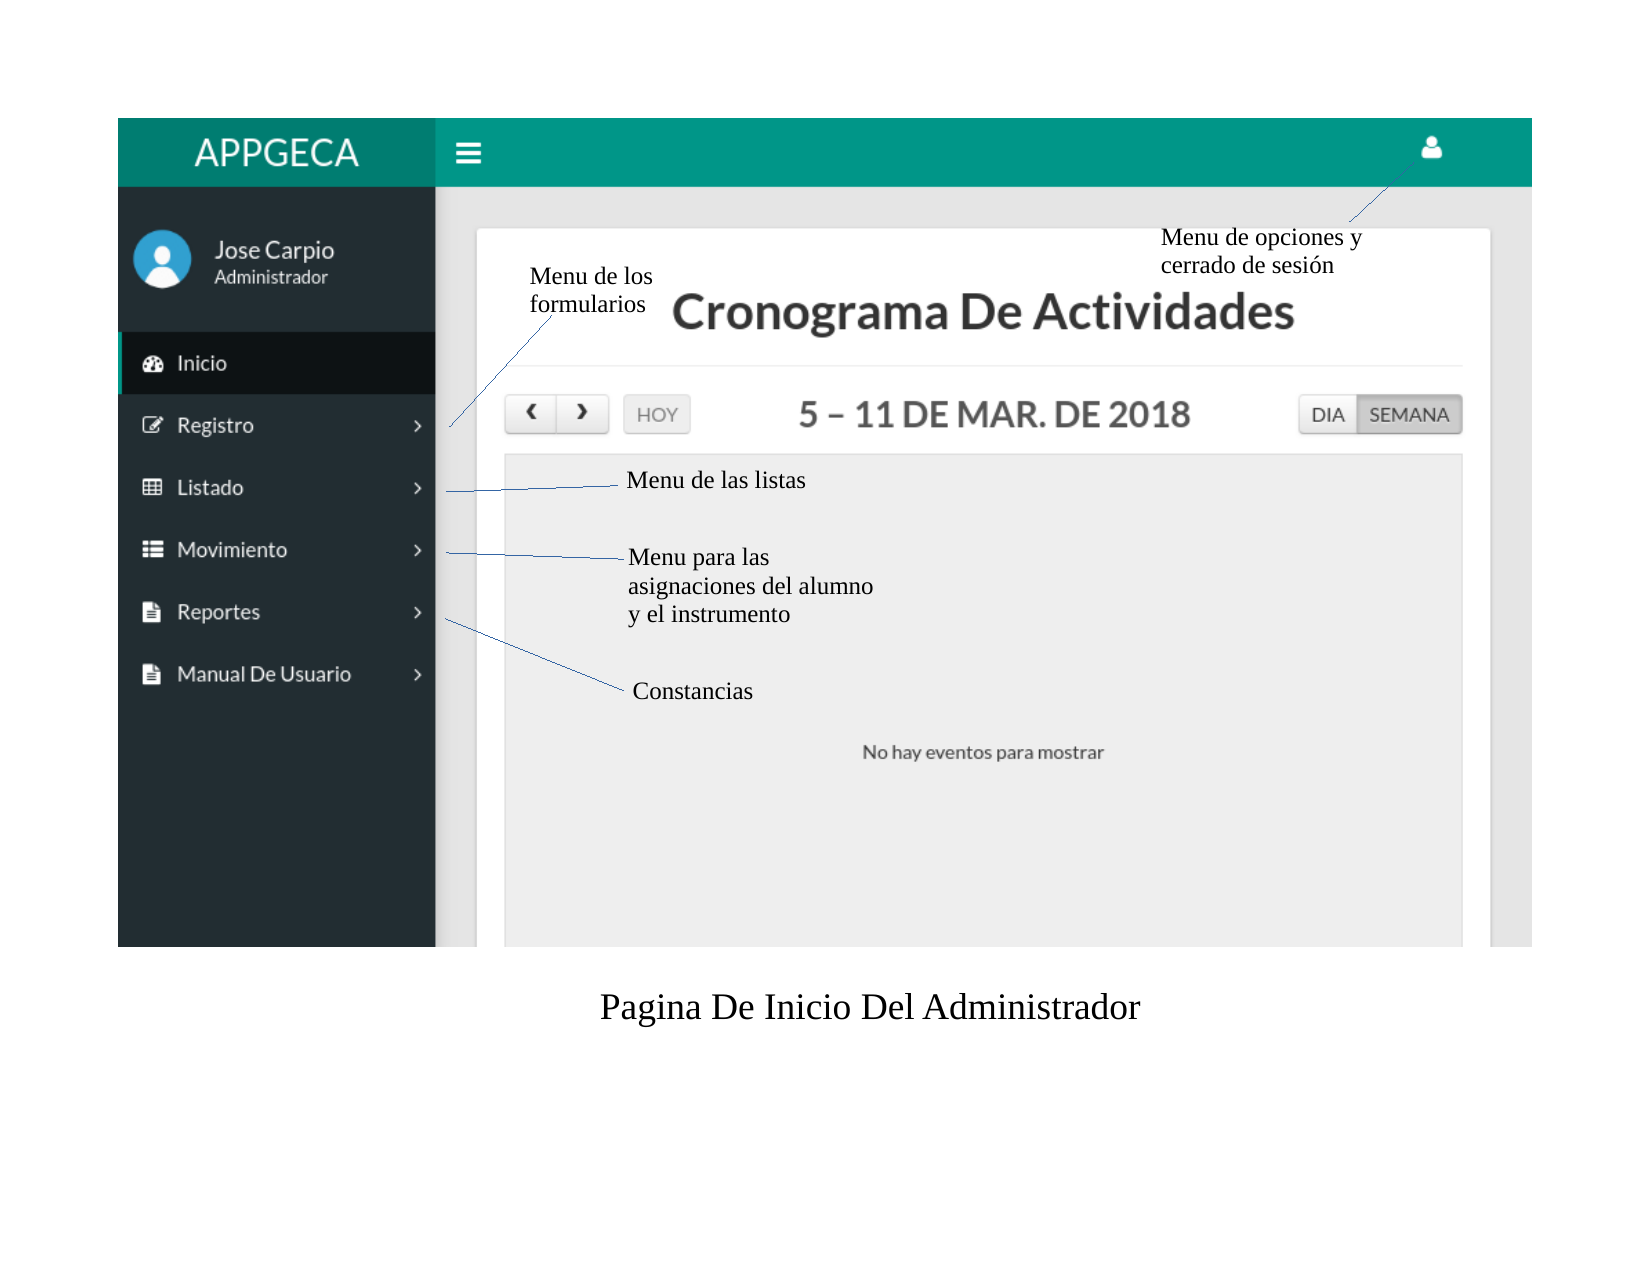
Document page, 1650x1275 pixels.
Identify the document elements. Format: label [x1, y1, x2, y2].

picture [118, 118, 1532, 947]
